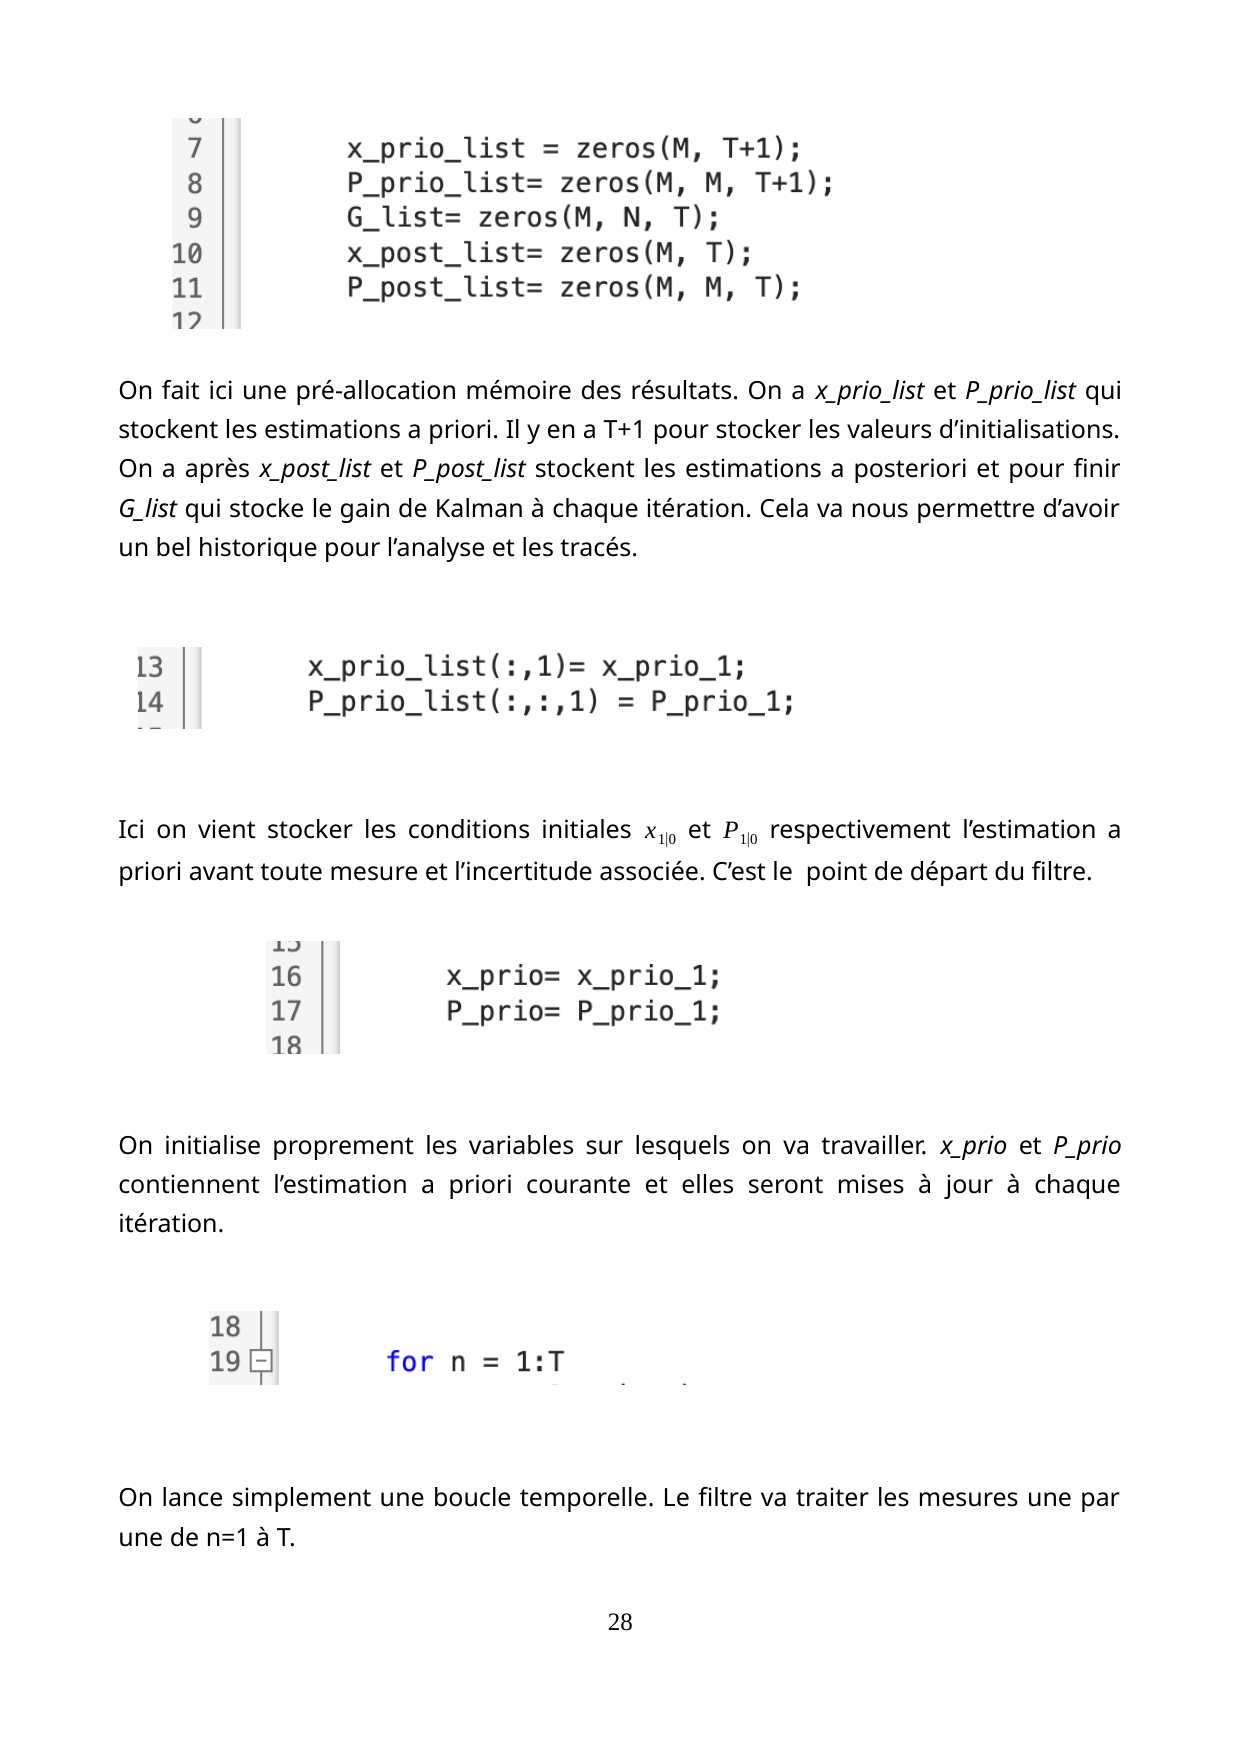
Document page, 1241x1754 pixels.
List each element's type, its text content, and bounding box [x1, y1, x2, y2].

text Ici on vient stocker les conditions initiales et respectivement l’estimation a priori avant toute mesure et l’incertitude associée. C’est le point de départ du filtre. [118, 812, 1122, 887]
text On initialise proprement les variables sur lesquels on va travailler. x_prio et P_prio contiennent l’estimation a priori courante et elles seront mises à jour à chaque itération. [118, 1127, 1122, 1240]
picture [137, 647, 1103, 729]
text On lance simplement une boucle temporelle. Le filtre va traiter les mesures une par une de n=1 à T. [118, 1480, 1122, 1553]
picture [172, 118, 1068, 329]
text On fait ici une pré-allocation mémoire des résultats. On a x_prio_list et P_prio_list qui stockent les estimations a priori. Il y en a T+1 pour stocker les valeurs d’initialisations. On a après x_post_list et P_post_list stockent les estimations a posteriori et pour finir G_list qui stocke le gain de Kalman à chaque itération. Cela va nous permettre d’avoir un bel historique pour l’analyse et les tracés. [118, 373, 1122, 563]
picture [208, 1311, 1038, 1385]
picture [266, 941, 989, 1054]
